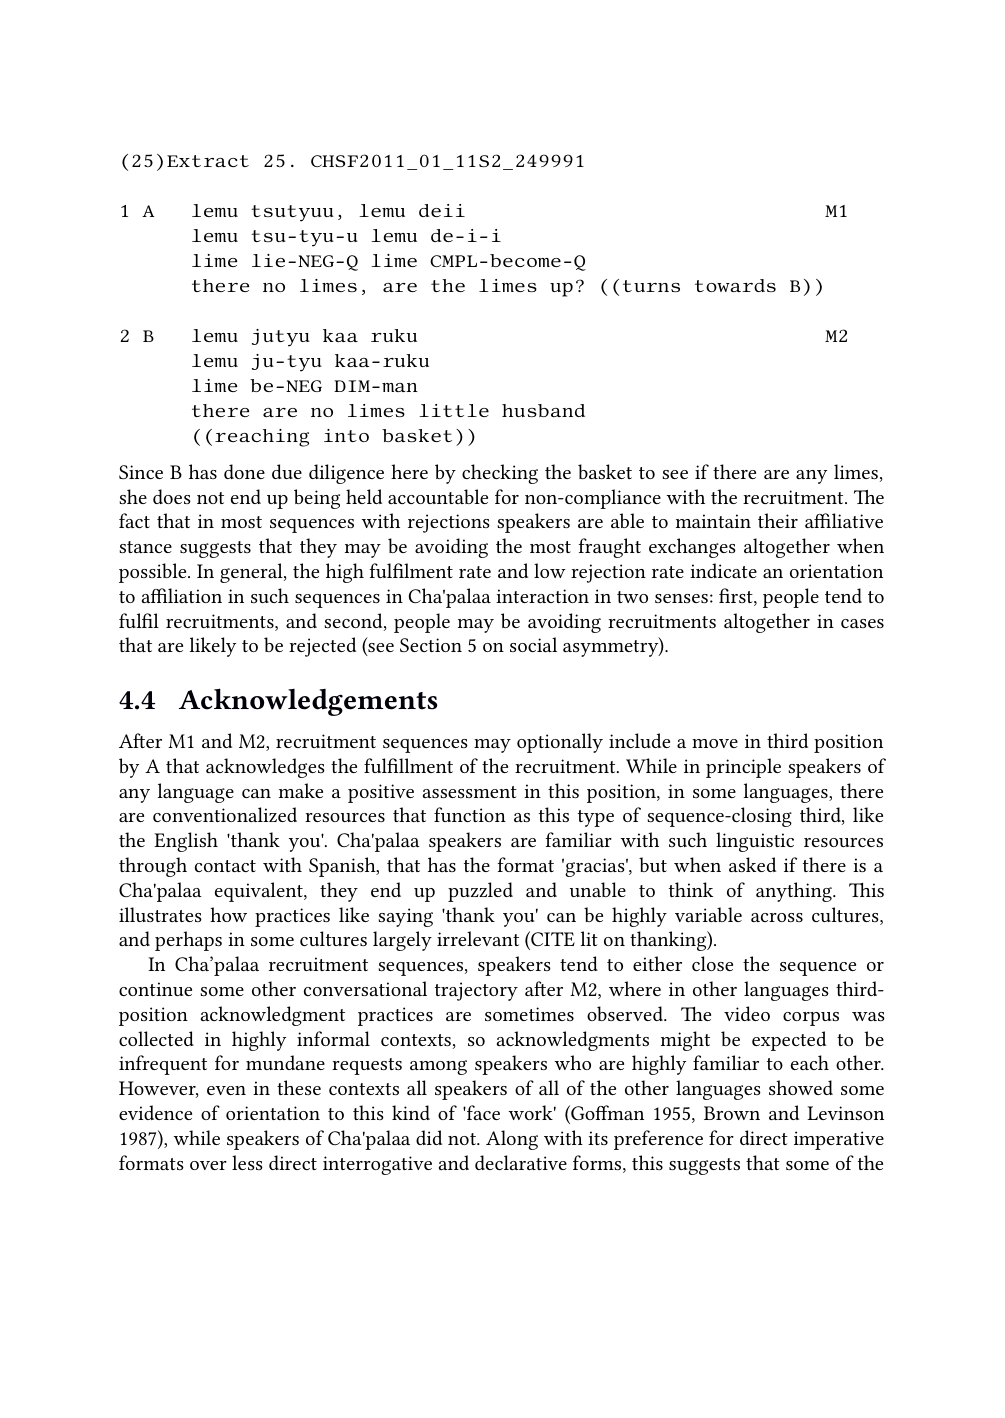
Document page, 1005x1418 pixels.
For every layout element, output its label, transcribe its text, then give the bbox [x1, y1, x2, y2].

text After M1 and M2, recruitment sequences may optionally include a move in third position by A that acknowledges the fulfillment of the recruitment. While in principle speakers of any language can make a positive assessment in this position, in some languages, there are conventionalized resources that function as this type of sequence-closing third, like the English 'thank you'. Cha'palaa speakers are familiar with such linguistic resources through contact with Spanish, that has the format 'gracias', but when asked if there is a Cha'palaa equivalent, they end up puzzled and unable to think of anything. This illustrates how practices like saying 'thank you' can be highly variable across cultures, and perhaps in some cultures largely irrelevant (CITE lit on thanking). [118, 729, 886, 952]
text Since B has done due diligence here by checking the basket to see if there are any limes, she does not end up being held accountable for non-compliance with the recruitment. The fact that in most sequences with rejections speakers are able to maintain their affiliative stance suggests that they may be avoiding the most fraught exchanges altogether when possible. In general, the high fulfilment rate and low rejection rate indicate an orientation to affiliation in such sequences in Cha'palaa interaction in two senses: first, people tend to fulfil recruitments, and second, people may be avoiding recruitments altogether in cases that are likely to be rejected (see Section 5 on social asymmetry). [118, 459, 886, 658]
subtitle Acknowledgements [118, 683, 886, 716]
text In Cha’palaa recruitment sequences, speakers tend to either close the sequence or continue some other conversational trajectory after M2, where in other languages third-position acknowledgment practices are sometimes observed. The video corpus was collected in highly informal contexts, so acknowledgments might be expected to be infrequent for mundane requests among speakers who are highly familiar to each other. However, even in these contexts all speakers of all of the other languages showed some evidence of orientation to this kind of 'face work' (Goffman 1955, Brown and Levinson 1987), while speakers of Cha'palaa did not. Along with its preference for direct imperative formats over less direct interrogative and declarative forms, this suggests that some of the [118, 952, 886, 1175]
list Extract 25. CHSF2011_01_11S2_249991 1 A lemu tsutyuu, lemu deii M1 lemu tsu-tyu-u lemu de-i-i lime lie-NEG-Q lime CMPL-become-Q there no limes, are the limes up? ((turns towards B)) 2 B lemu jutyu kaa ruku M2 lemu ju-tyu kaa-ruku lime be-NEG DIM-man there are no limes little husband ((reaching into basket)) [118, 147, 886, 447]
